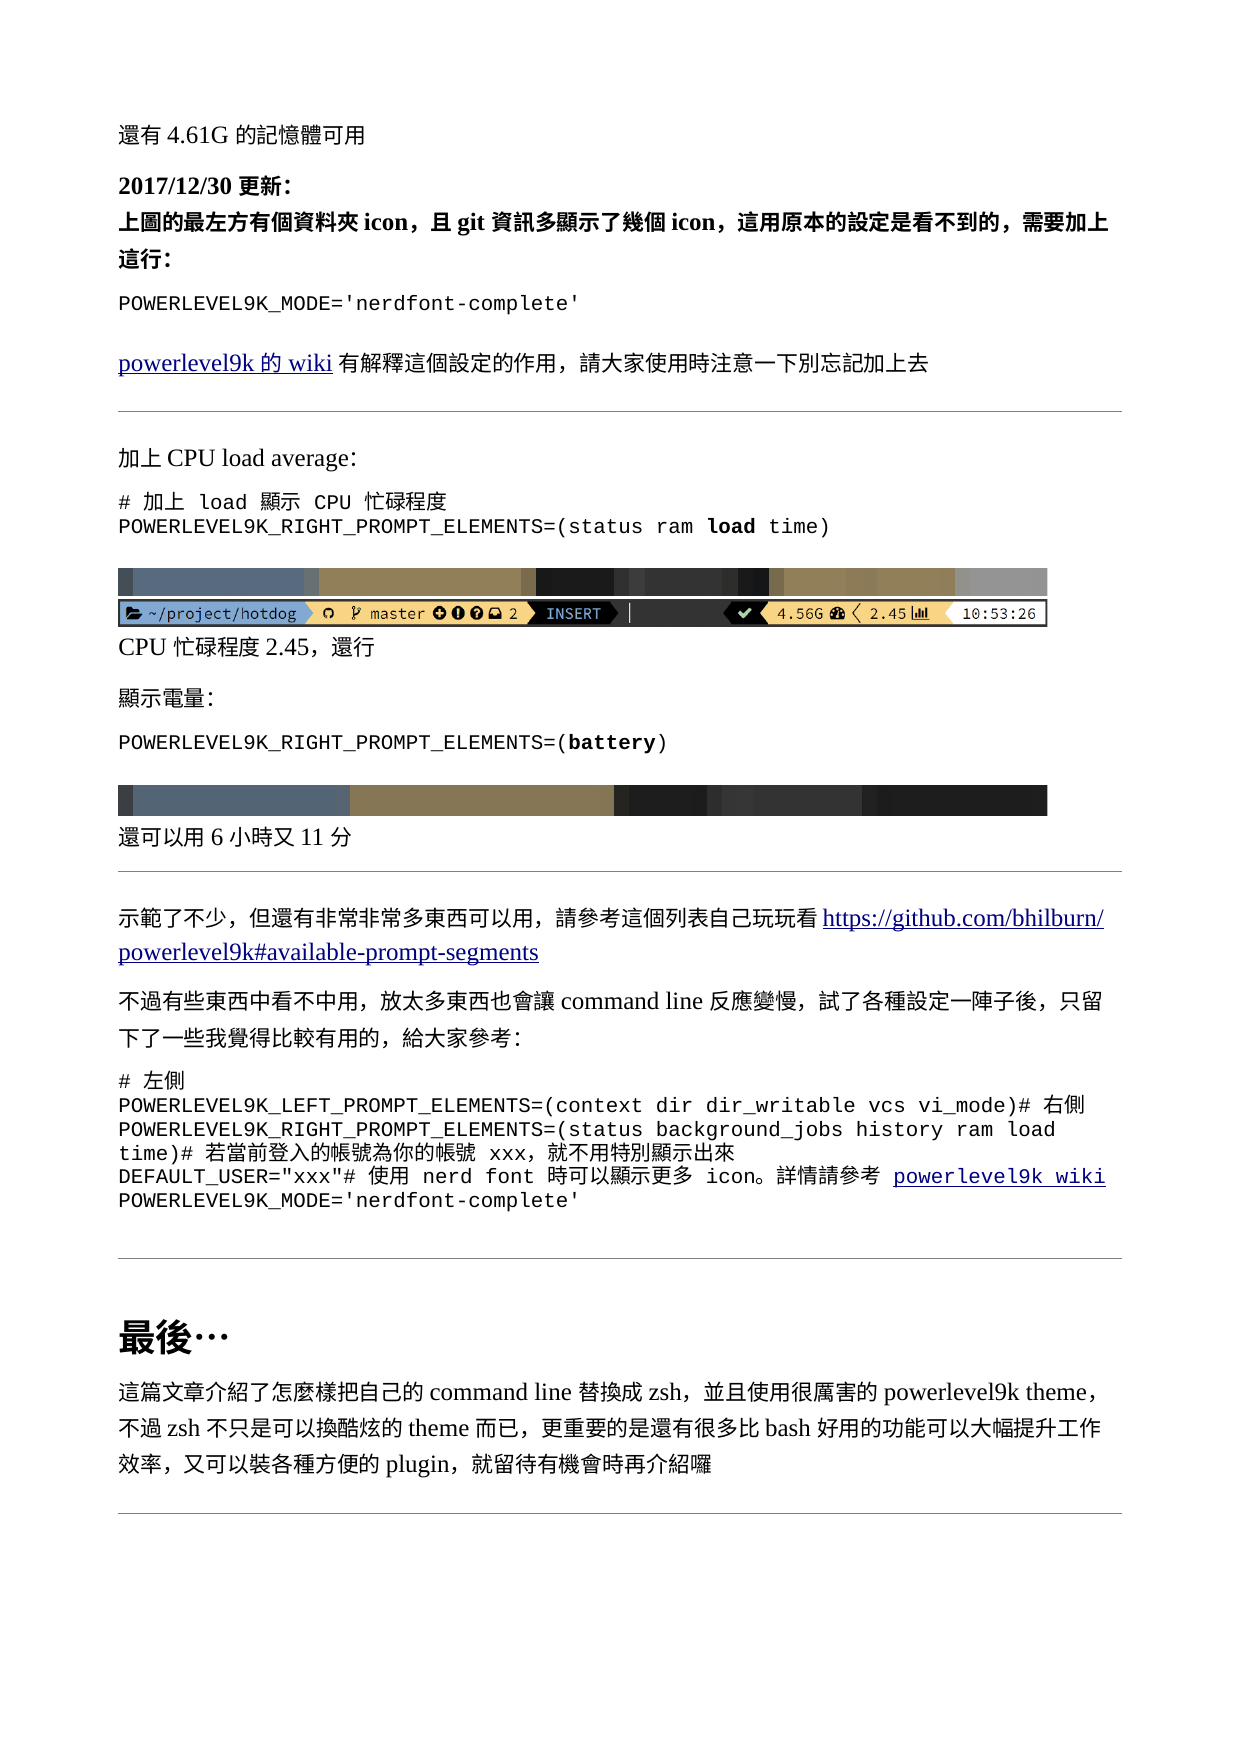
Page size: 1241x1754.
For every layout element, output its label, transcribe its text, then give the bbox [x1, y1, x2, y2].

text 2017/12/30 更新： 上圖的最左方有個資料夾 icon，且 git 資訊多顯示了幾個 icon，這用原本的設定是看不到的，需要加上這行： [118, 169, 1122, 273]
text powerlevel9k 的 wiki 有解釋這個設定的作用，請大家使用時注意一下別忘記加上去 [118, 346, 1122, 378]
text POWERLEVEL9K_LEFT_PROMPT_ELEMENTS=(context dir dir_writable vcs vi_mode)# 右側 [118, 1095, 1122, 1119]
text 這篇文章介紹了怎麼樣把自己的 command line 替換成 zsh，並且使用很厲害的 powerlevel9k theme，不過 zsh 不只是可以換酷炫的 theme 而已，更重要的是還有很多比 bash 好用的功能可以大幅提升工作效率，又可以裝各種方便的 plugin，就留待有機會時再介紹囉 [118, 1375, 1122, 1479]
text # 左側 [118, 1072, 1122, 1095]
text # 加上 load 顯示 CPU 忙碌程度 [118, 492, 1122, 516]
text POWERLEVEL9K_RIGHT_PROMPT_ELEMENTS=(battery) [118, 732, 1122, 756]
text 不過有些東西中看不中用，放太多東西也會讓 command line 反應變慢，試了各種設定一陣子後，只留下了一些我覺得比較有用的，給大家參考： [118, 984, 1122, 1052]
text 還有 4.61G 的記憶體可用 [118, 118, 1122, 150]
text POWERLEVEL9K_MODE='nerdfont-complete' [118, 1190, 1122, 1213]
text 示範了不少，但還有非常非常多東西可以用，請參考這個列表自己玩玩看https://github.com/bhilburn/powerlevel9k#available-prompt-segments [118, 901, 1122, 965]
text POWERLEVEL9K_RIGHT_PROMPT_ELEMENTS=(status background_jobs history ram load time)# 若當前登入的帳號為你的帳號 xxx，就不用特別顯示出來 [118, 1119, 1122, 1166]
picture [118, 568, 1048, 596]
subtitle 最後… [118, 1308, 1122, 1362]
text 還可以用 6 小時又 11 分 [118, 820, 1122, 852]
text POWERLEVEL9K_MODE='nerdfont-complete' [118, 293, 1122, 316]
text DEFAULT_USER="xxx"# 使用 nerd font 時可以顯示更多 icon。詳情請參考 powerlevel9k wiki [118, 1166, 1122, 1190]
text CPU 忙碌程度 2.45，還行 [118, 630, 1122, 662]
picture [118, 785, 1048, 816]
text 加上 CPU load average： [118, 441, 1122, 473]
picture [118, 599, 1048, 627]
text 顯示電量： [118, 681, 1122, 713]
text POWERLEVEL9K_RIGHT_PROMPT_ELEMENTS=(status ram load time) [118, 516, 1122, 539]
